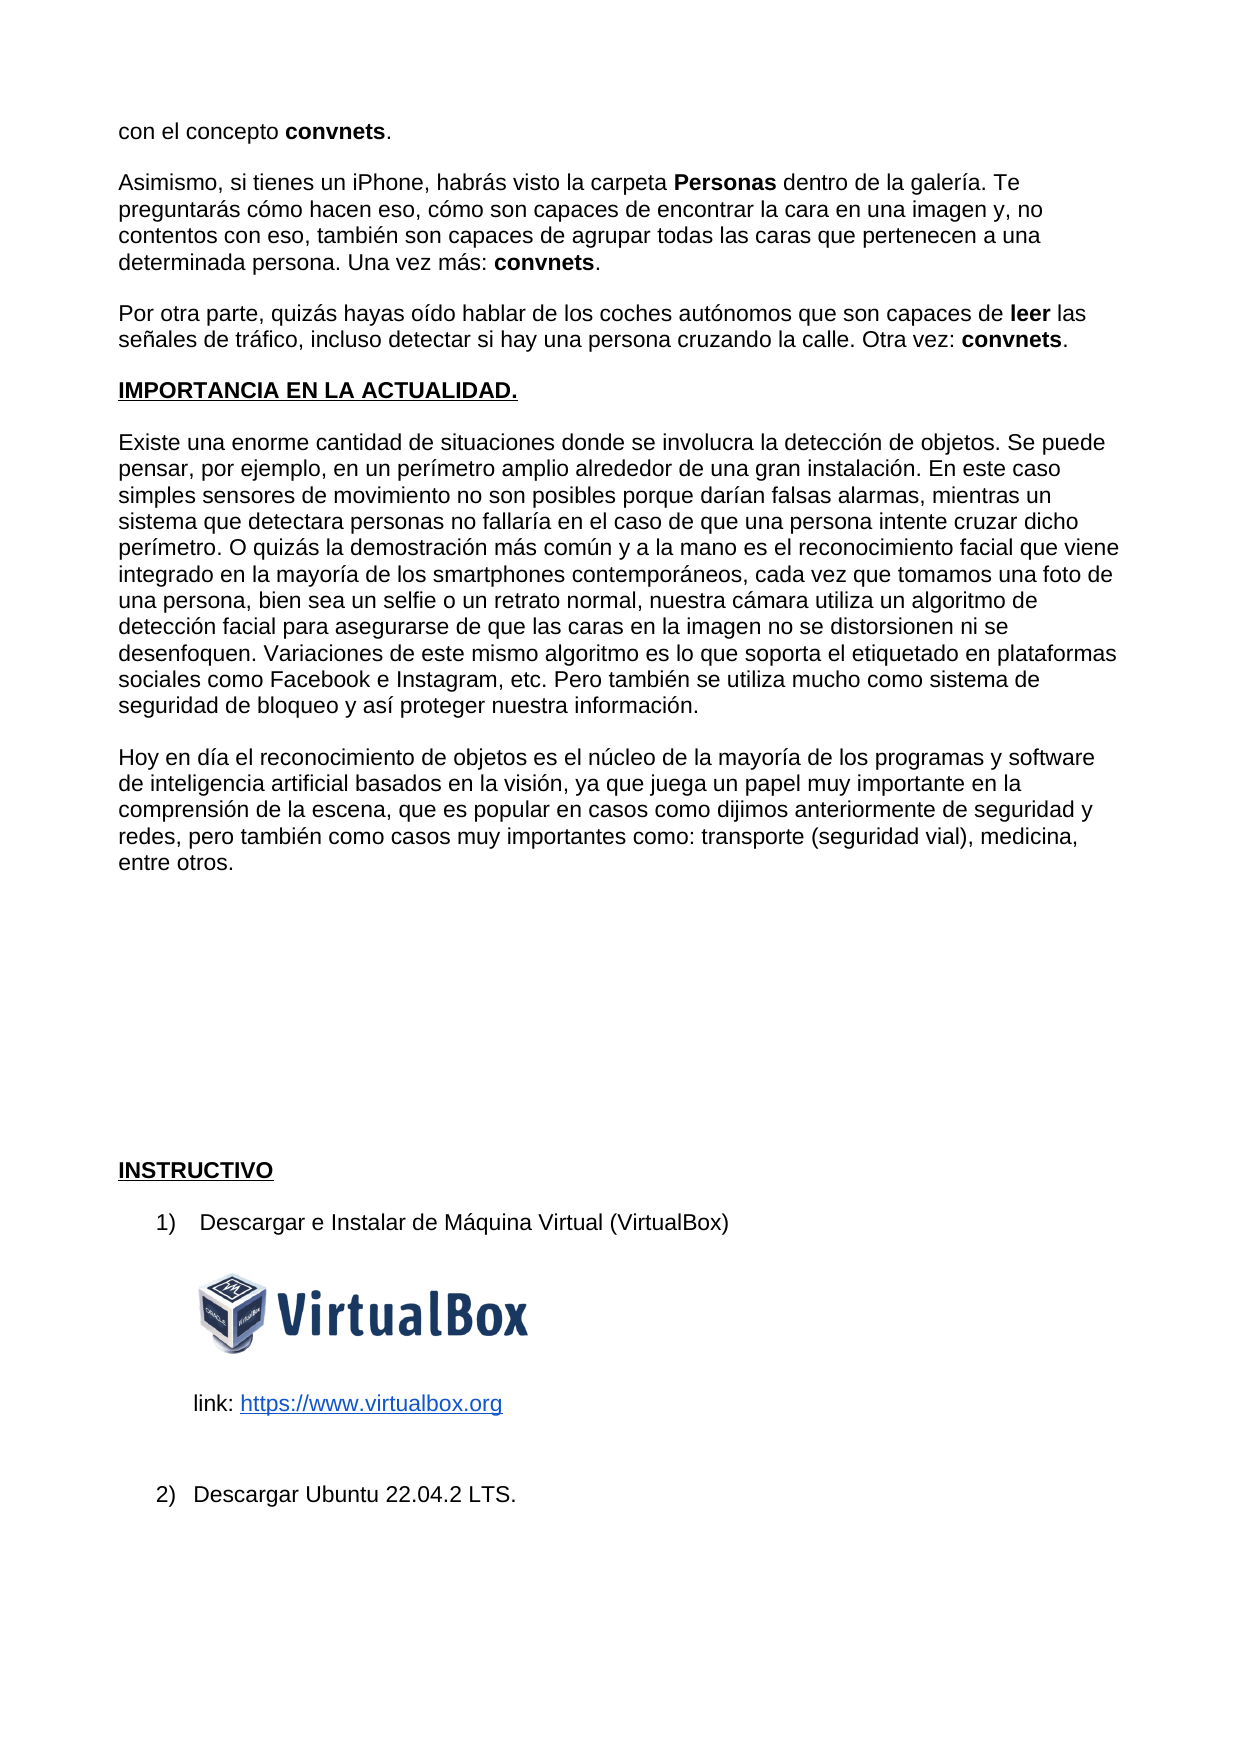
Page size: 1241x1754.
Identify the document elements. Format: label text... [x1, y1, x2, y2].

text Existe una enorme cantidad de situaciones donde se involucra la detección de objetos. Se puede pensar, por ejemplo, en un perímetro amplio alrededor de una gran instalación. En este caso simples sensores de movimiento no son posibles porque darían falsas alarmas, mientras un sistema que detectara personas no fallaría en el caso de que una persona intente cruzar dicho perímetro. O quizás la demostración más común y a la mano es el reconocimiento facial que viene integrado en la mayoría de los smartphones contemporáneos, cada vez que tomamos una foto de una persona, bien sea un selfie o un retrato normal, nuestra cámara utiliza un algoritmo de detección facial para asegurarse de que las caras en la imagen no se distorsionen ni se desenfoquen. Variaciones de este mismo algoritmo es lo que soporta el etiquetado en plataformas sociales como Facebook e Instagram, etc. Pero también se utiliza mucho como sistema de seguridad de bloqueo y así proteger nuestra información. [118, 429, 1122, 719]
picture [193, 1269, 538, 1357]
text Hoy en día el reconocimiento de objetos es el núcleo de la mayoría de los programas y software de inteligencia artificial basados en la visión, ya que juega un papel muy importante en la comprensión de la escena, que es popular en casos como dijimos anteriormente de seguridad y redes, pero también como casos muy importantes como: transporte (seguridad vial), medicina, entre otros. [118, 744, 1122, 876]
text INSTRUCTIVO [118, 1157, 1122, 1184]
list Descargar e Instalar de Máquina Virtual (VirtualBox) [156, 1209, 1122, 1235]
text link: https://www.virtualbox.org [118, 1390, 1122, 1416]
list Descargar Ubuntu 22.04.2 LTS. [156, 1481, 1122, 1507]
text Asimismo, si tienes un iPhone, habrás visto la carpeta Personas dentro de la galería. Te preguntarás cómo hacen eso, cómo son capaces de encontrar la cara en una imagen y, no contentos con eso, también son capaces de agrupar todas las caras que pertenecen a una determinada persona. Una vez más: convnets. [118, 169, 1122, 275]
text IMPORTANCIA EN LA ACTUALIDAD. [118, 377, 1122, 404]
text con el concepto convnets. [118, 118, 1122, 144]
text Por otra parte, quizás hayas oído hablar de los coches autónomos que son capaces de leer las señales de tráfico, incluso detectar si hay una persona cruzando la calle. Otra vez: convnets. [118, 300, 1122, 352]
